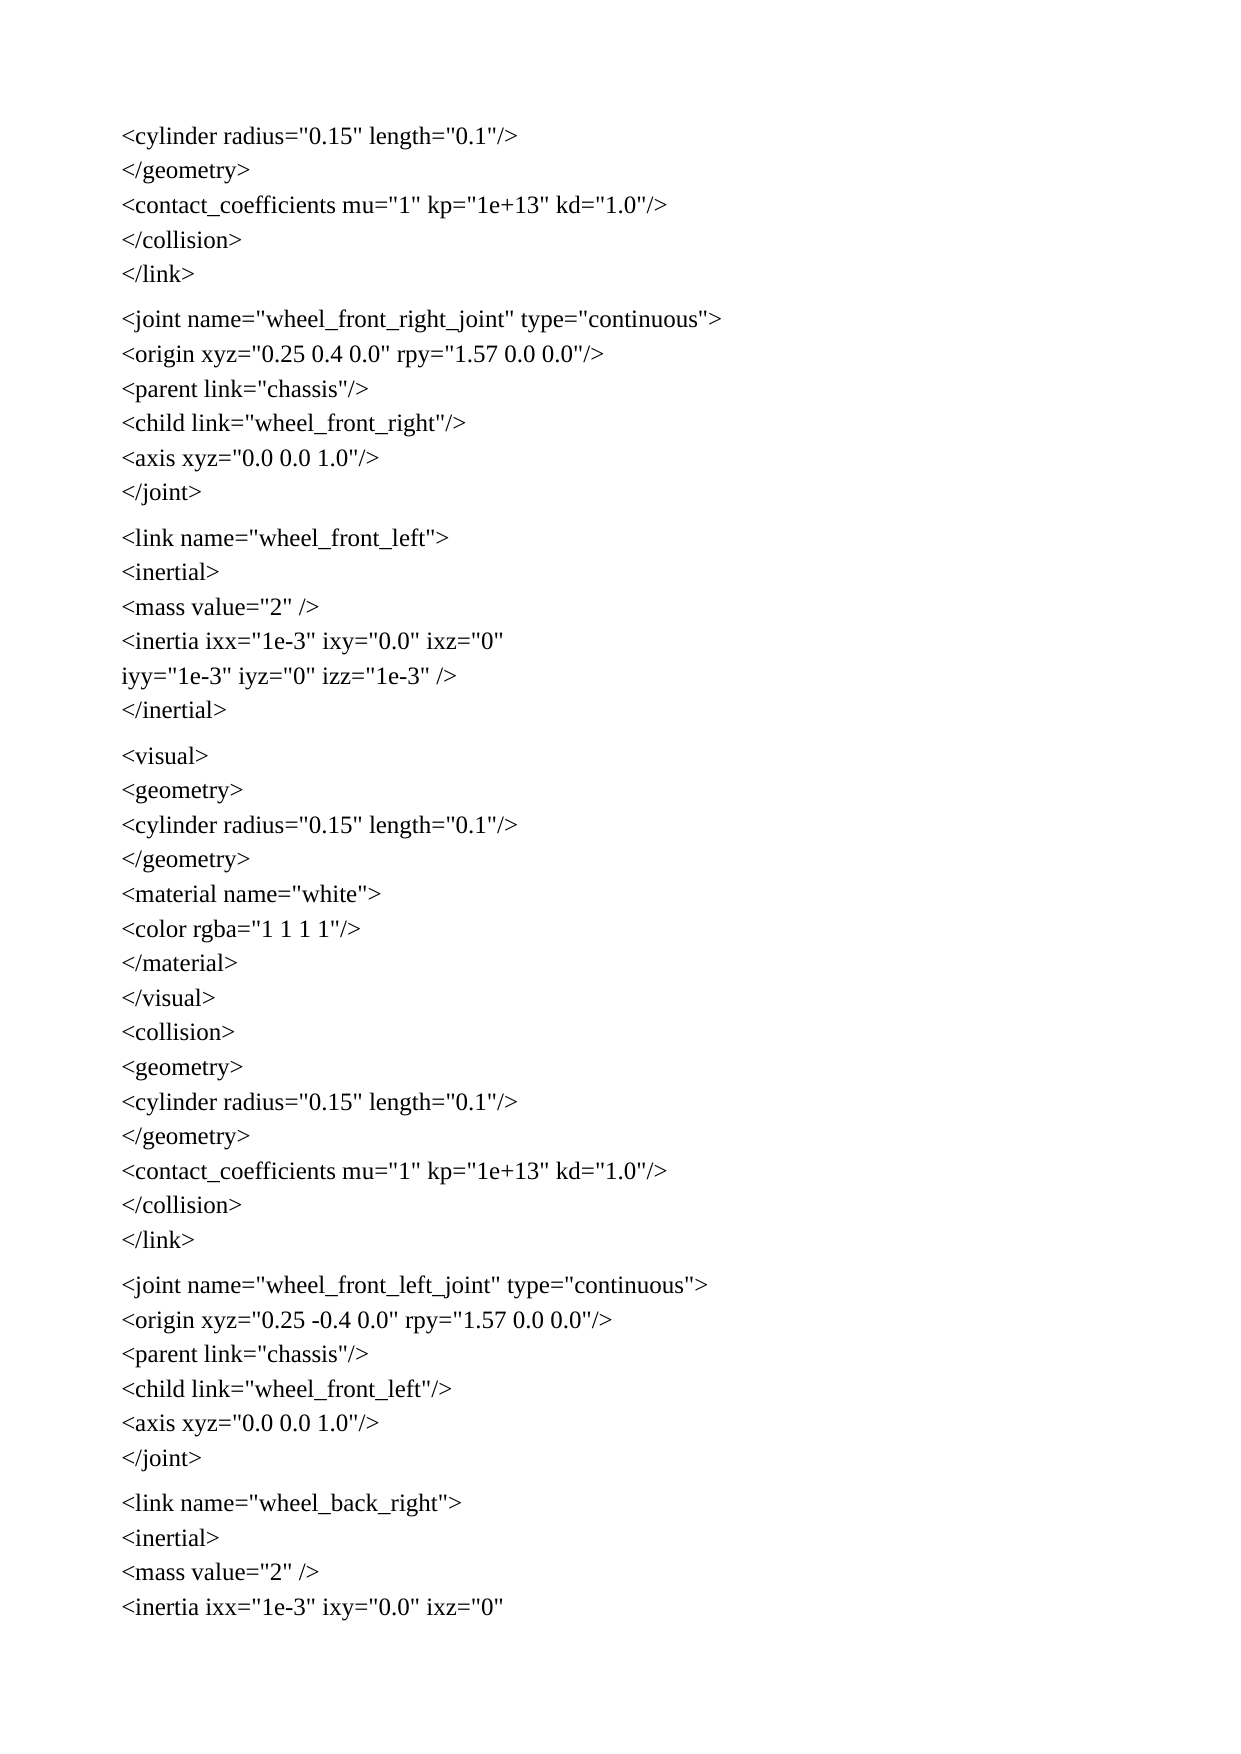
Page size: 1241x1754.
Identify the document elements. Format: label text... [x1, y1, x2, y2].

table_header </joint> [118, 1440, 216, 1475]
table_header <mass value="2" /> [118, 589, 333, 623]
table_header </joint> [118, 475, 216, 509]
table_header <inertial> [118, 554, 234, 589]
table_header <joint name="wheel_front_left_joint" type="continuous"> [118, 1267, 720, 1302]
table_header </link> [118, 256, 209, 291]
table_header </material> [118, 945, 252, 980]
table_header <parent link="chassis"/> [118, 1336, 382, 1371]
table_header </geometry> [118, 842, 264, 876]
table_header <inertia ixx="1e-3" ixy="0.0" ixz="0" [118, 624, 519, 658]
table_header [118, 509, 136, 520]
table_header </geometry> [118, 1118, 264, 1153]
table_header <visual> [118, 738, 229, 772]
table_header <material name="white"> [118, 876, 395, 911]
table_header <mass value="2" /> [118, 1555, 333, 1589]
table_header [118, 291, 136, 302]
table_header <child link="wheel_front_right"/> [118, 405, 479, 440]
table_header </link> [118, 1222, 209, 1257]
table_header </visual> [118, 980, 230, 1014]
table_header </collision> [118, 1188, 256, 1222]
table_header <color rgba="1 1 1 1"/> [118, 911, 375, 945]
table_header [118, 1257, 136, 1267]
table_header <inertia ixx="1e-3" ixy="0.0" ixz="0" [118, 1589, 519, 1624]
table_header <geometry> [118, 1049, 258, 1084]
table_header <child link="wheel_front_left"/> [118, 1371, 465, 1406]
table_header <parent link="chassis"/> [118, 371, 382, 405]
table_header <axis xyz="0.0 0.0 1.0"/> [118, 1406, 393, 1440]
table_header <contact_coefficients mu="1" kp="1e+13" kd="1.0"/> [118, 187, 682, 222]
table_header <link name="wheel_front_left"> [118, 520, 462, 554]
table_header <collision> [118, 1015, 249, 1049]
table_header <cylinder radius="0.15" length="0.1"/> [118, 1084, 532, 1118]
table_header </collision> [118, 222, 256, 256]
table_header [118, 1475, 136, 1485]
table_header <link name="wheel_back_right"> [118, 1485, 475, 1520]
table_header <origin xyz="0.25 -0.4 0.0" rpy="1.57 0.0 0.0"/> [118, 1302, 627, 1336]
table_header <inertial> [118, 1520, 234, 1554]
table_header <contact_coefficients mu="1" kp="1e+13" kd="1.0"/> [118, 1153, 682, 1187]
table_header iyy="1e-3" iyz="0" izz="1e-3" /> [118, 658, 471, 693]
table_header <cylinder radius="0.15" length="0.1"/> [118, 118, 532, 153]
table_header </geometry> [118, 153, 264, 187]
table_header <axis xyz="0.0 0.0 1.0"/> [118, 440, 393, 474]
table_header <origin xyz="0.25 0.4 0.0" rpy="1.57 0.0 0.0"/> [118, 336, 619, 371]
table_header </inertial> [118, 693, 241, 727]
table_header <geometry> [118, 773, 258, 807]
table_header <cylinder radius="0.15" length="0.1"/> [118, 807, 532, 842]
table_header [118, 727, 136, 738]
table_header <joint name="wheel_front_right_joint" type="continuous"> [118, 302, 734, 336]
